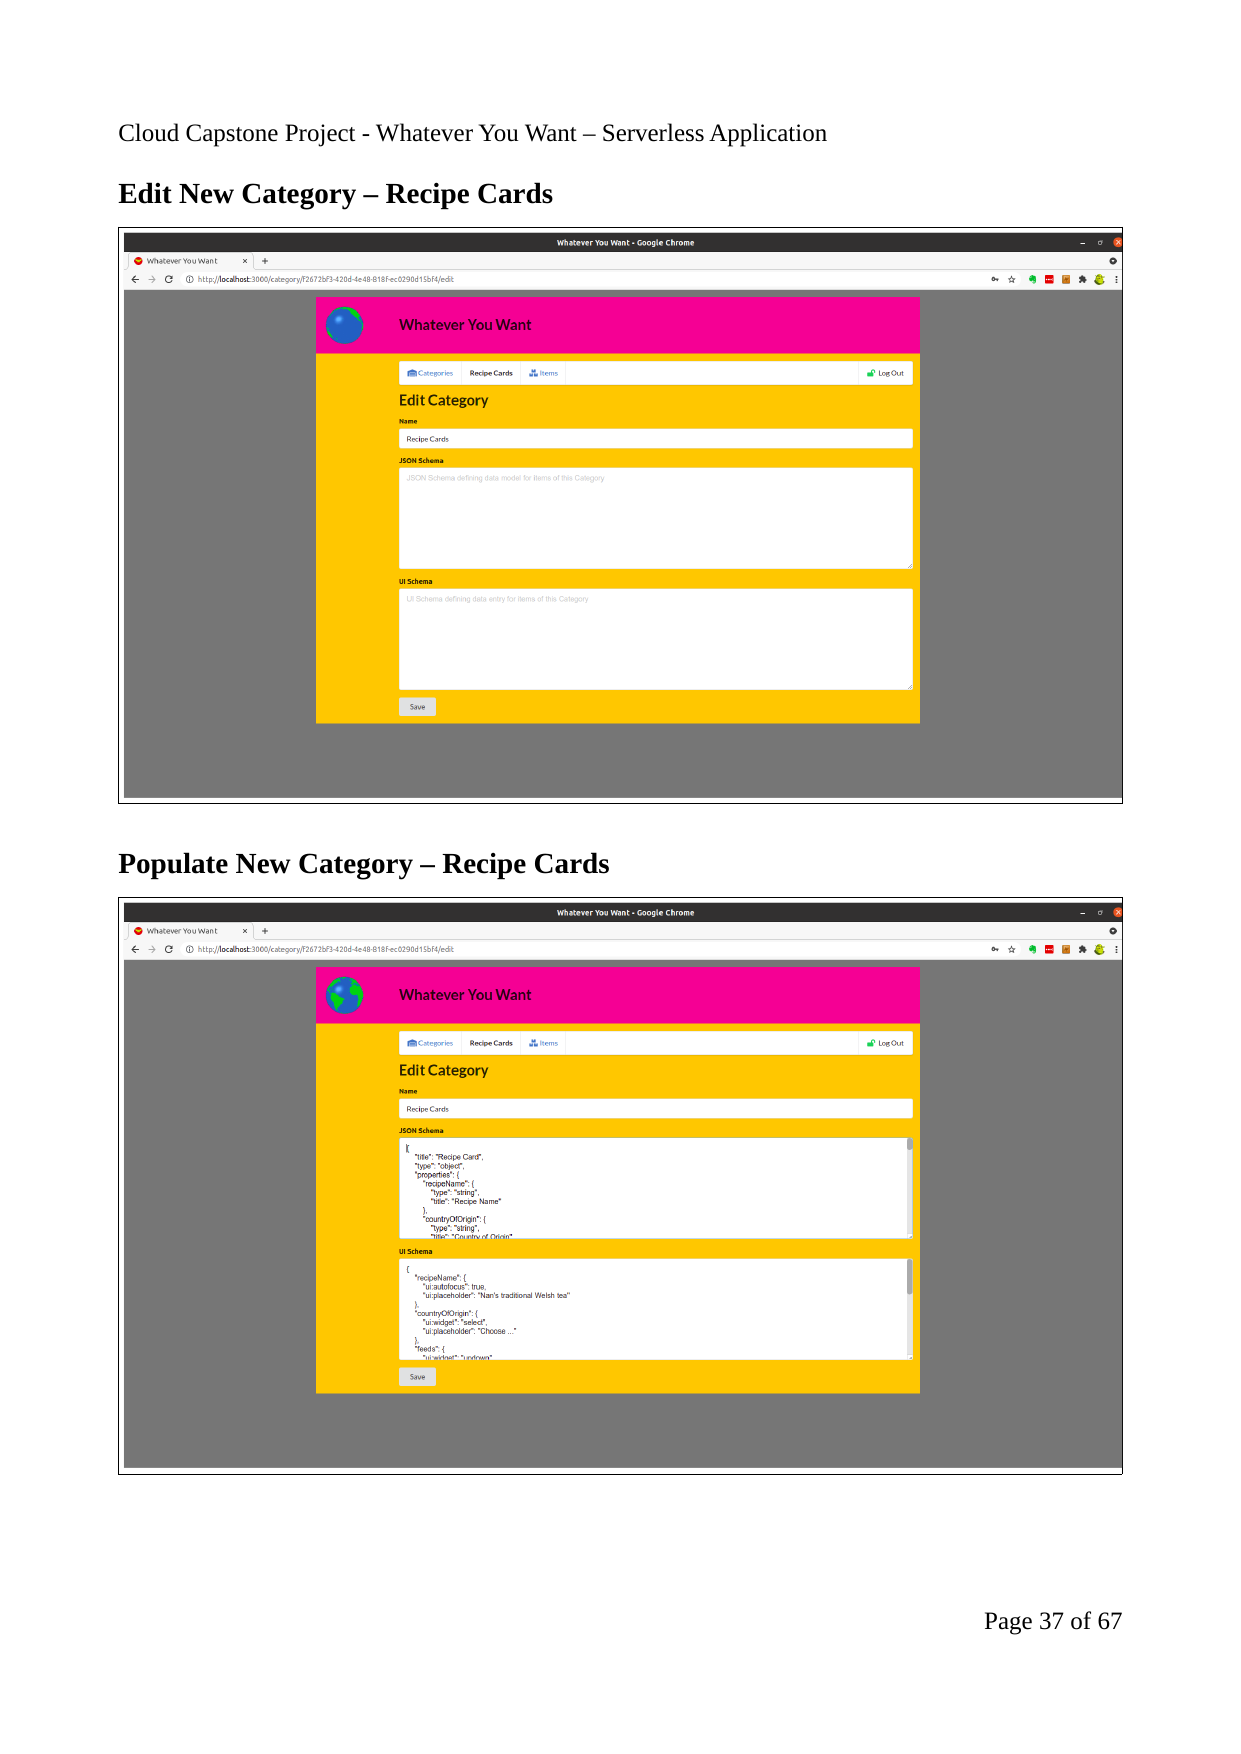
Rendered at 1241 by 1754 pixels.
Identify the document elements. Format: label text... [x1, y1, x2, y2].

table_header [119, 898, 1122, 1473]
table_header [119, 228, 1122, 803]
picture [123, 232, 1123, 798]
subtitle Populate New Category – Recipe Cards [118, 847, 1122, 880]
subtitle Edit New Category – Recipe Cards [118, 176, 1122, 210]
picture [123, 902, 1123, 1468]
